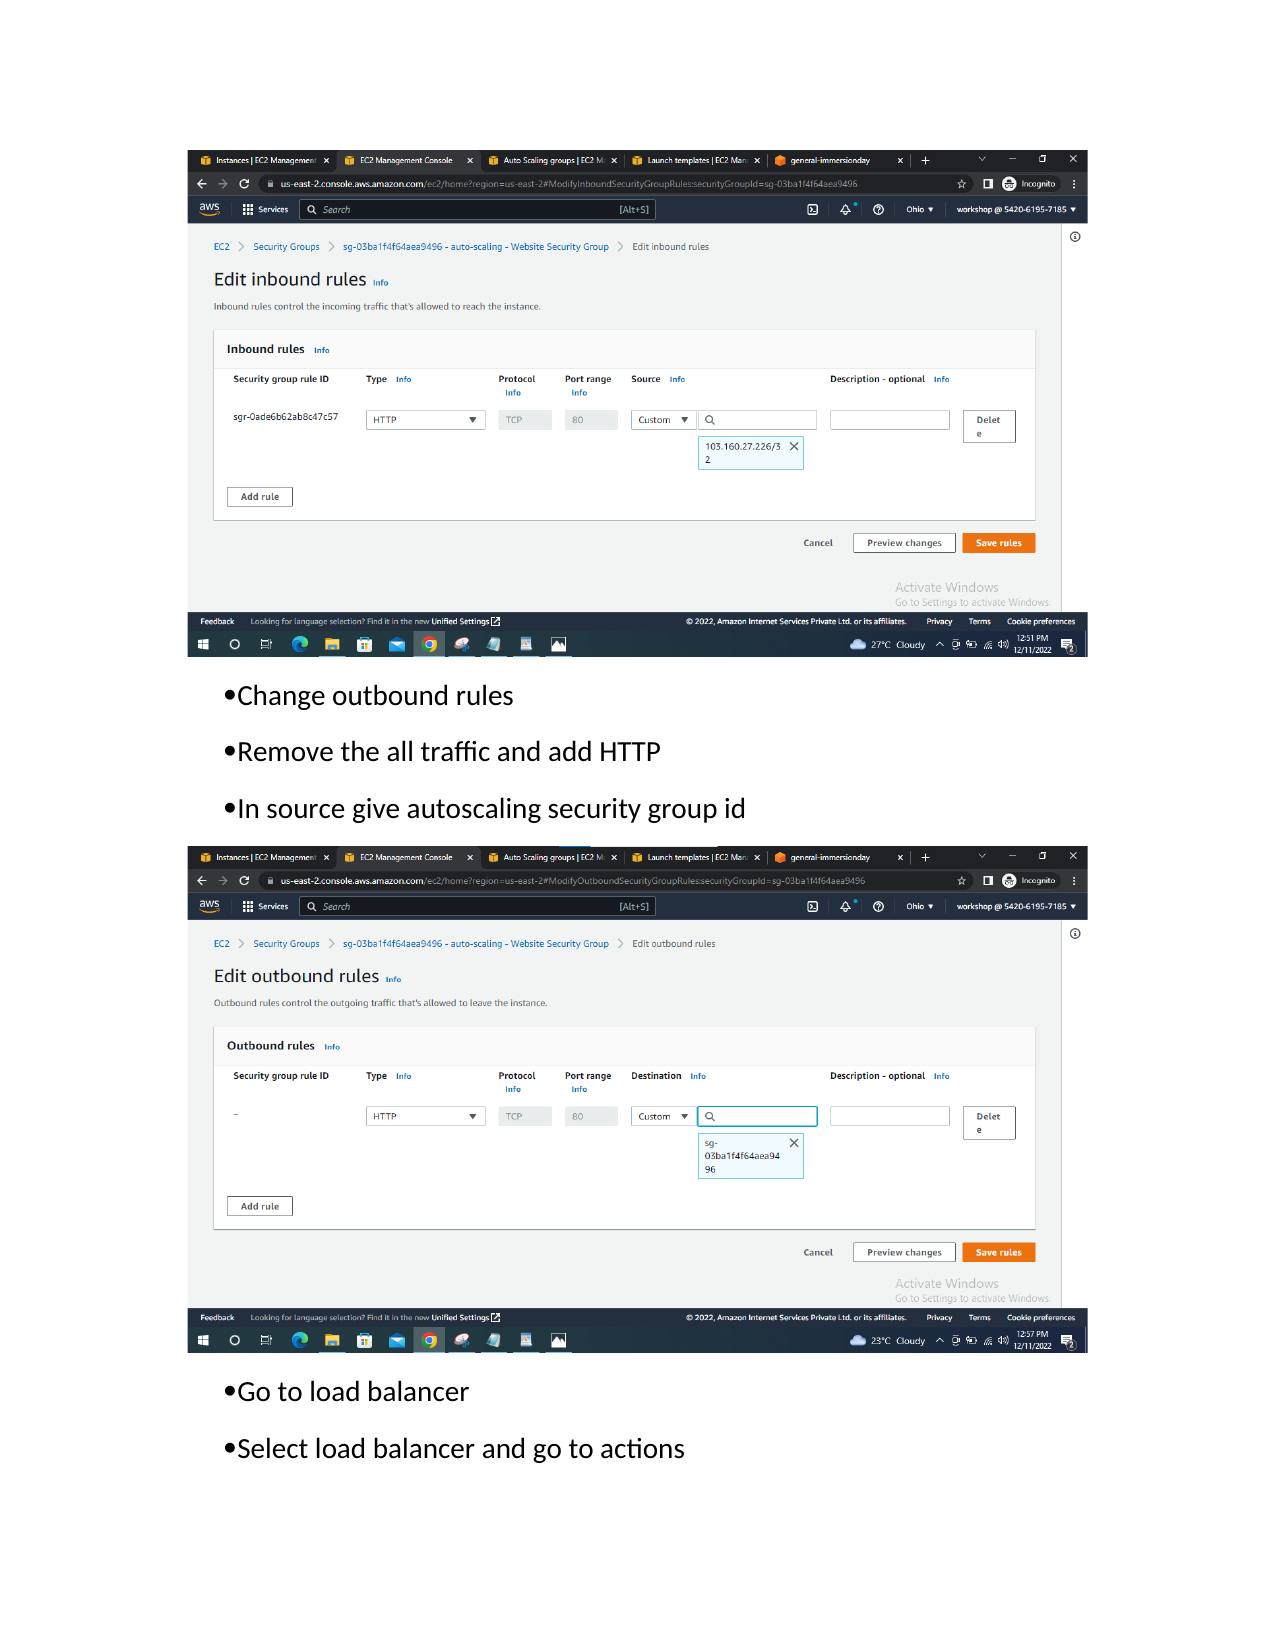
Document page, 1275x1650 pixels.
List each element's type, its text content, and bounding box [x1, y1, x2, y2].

list Go to load balancer [225, 1373, 1087, 1409]
list Select load balancer and go to actions [225, 1430, 1087, 1466]
list Remove the all traffic and add HTTP [225, 733, 1087, 769]
list Change outbound rules [225, 677, 1087, 713]
list In source give autoscaling security group id [225, 790, 1087, 826]
